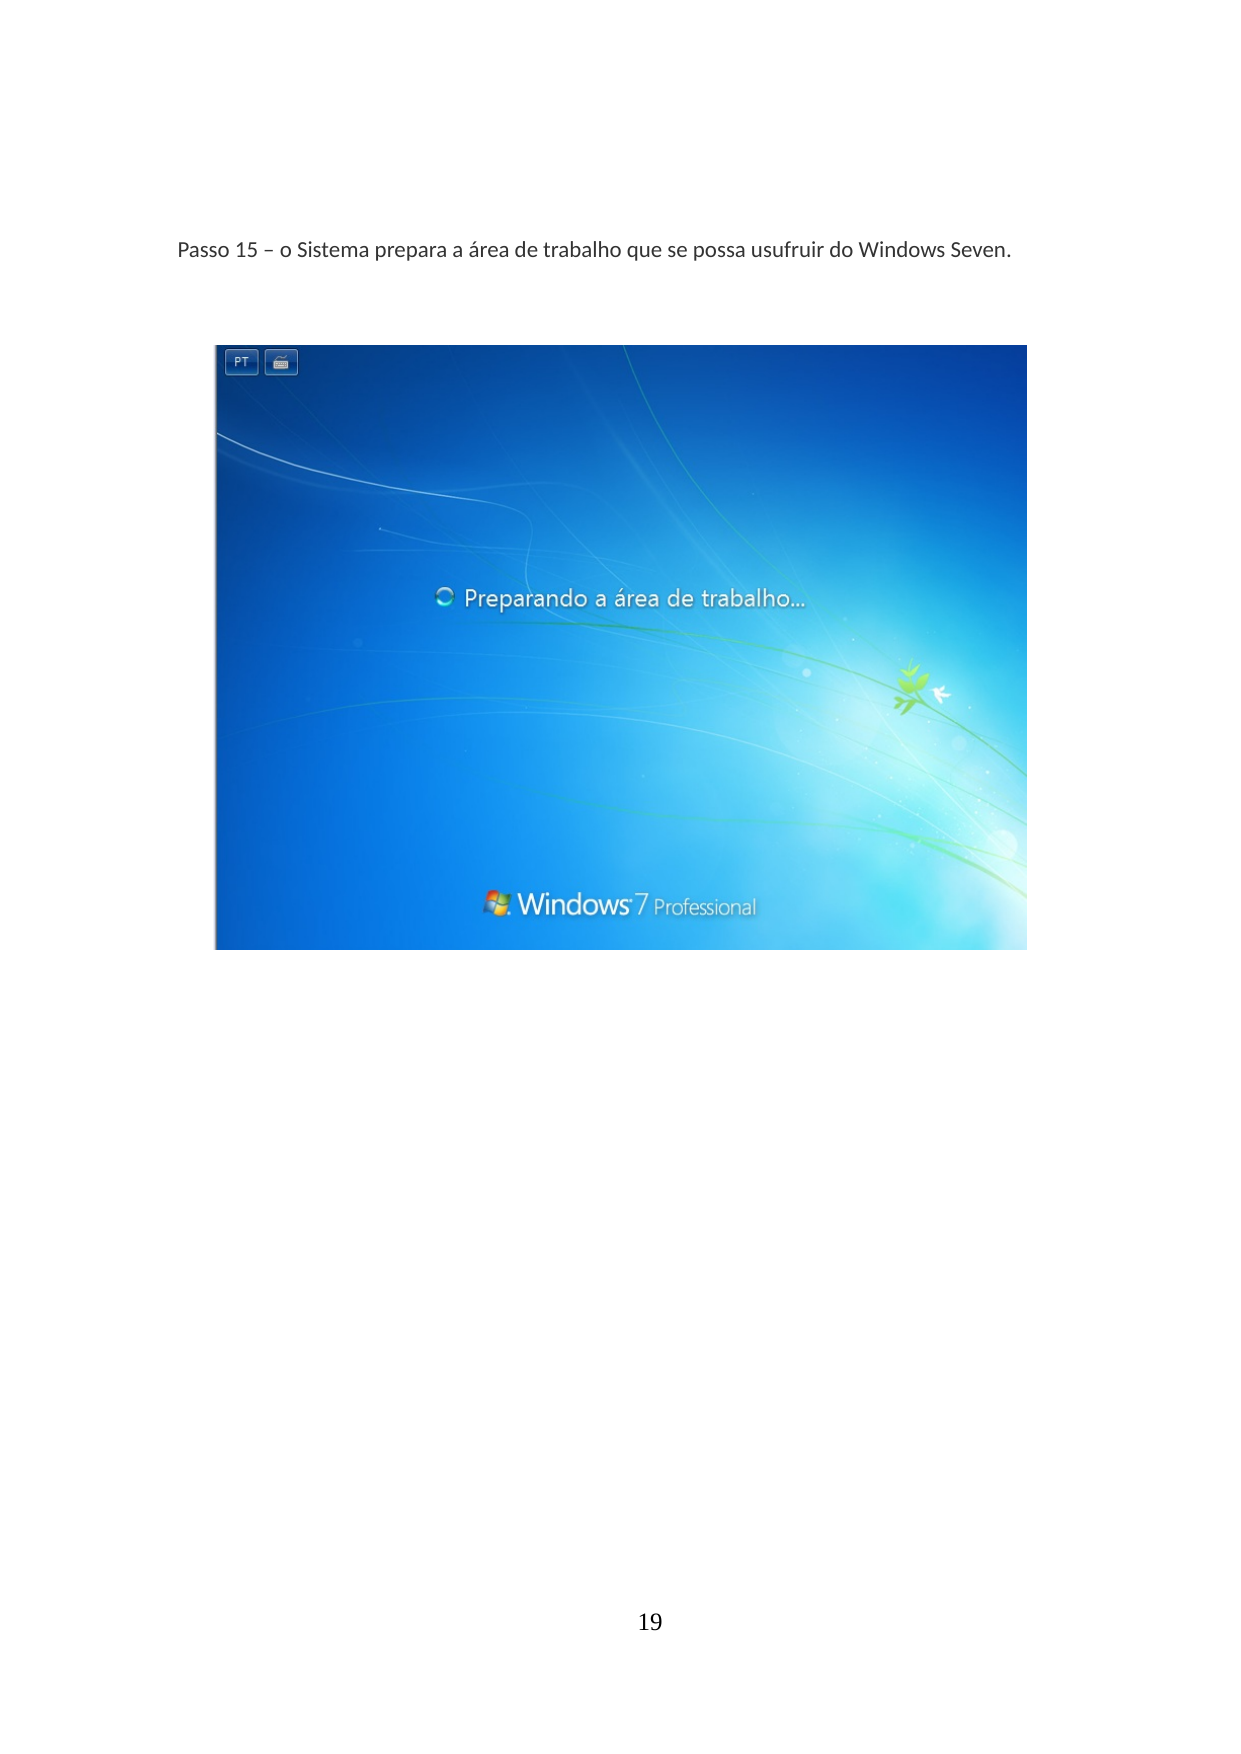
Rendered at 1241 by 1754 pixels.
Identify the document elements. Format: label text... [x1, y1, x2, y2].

text Passo 15 – o Sistema prepara a área de trabalho que se possa usufruir do Windows Seven. [177, 235, 1122, 263]
picture [213, 345, 1027, 950]
